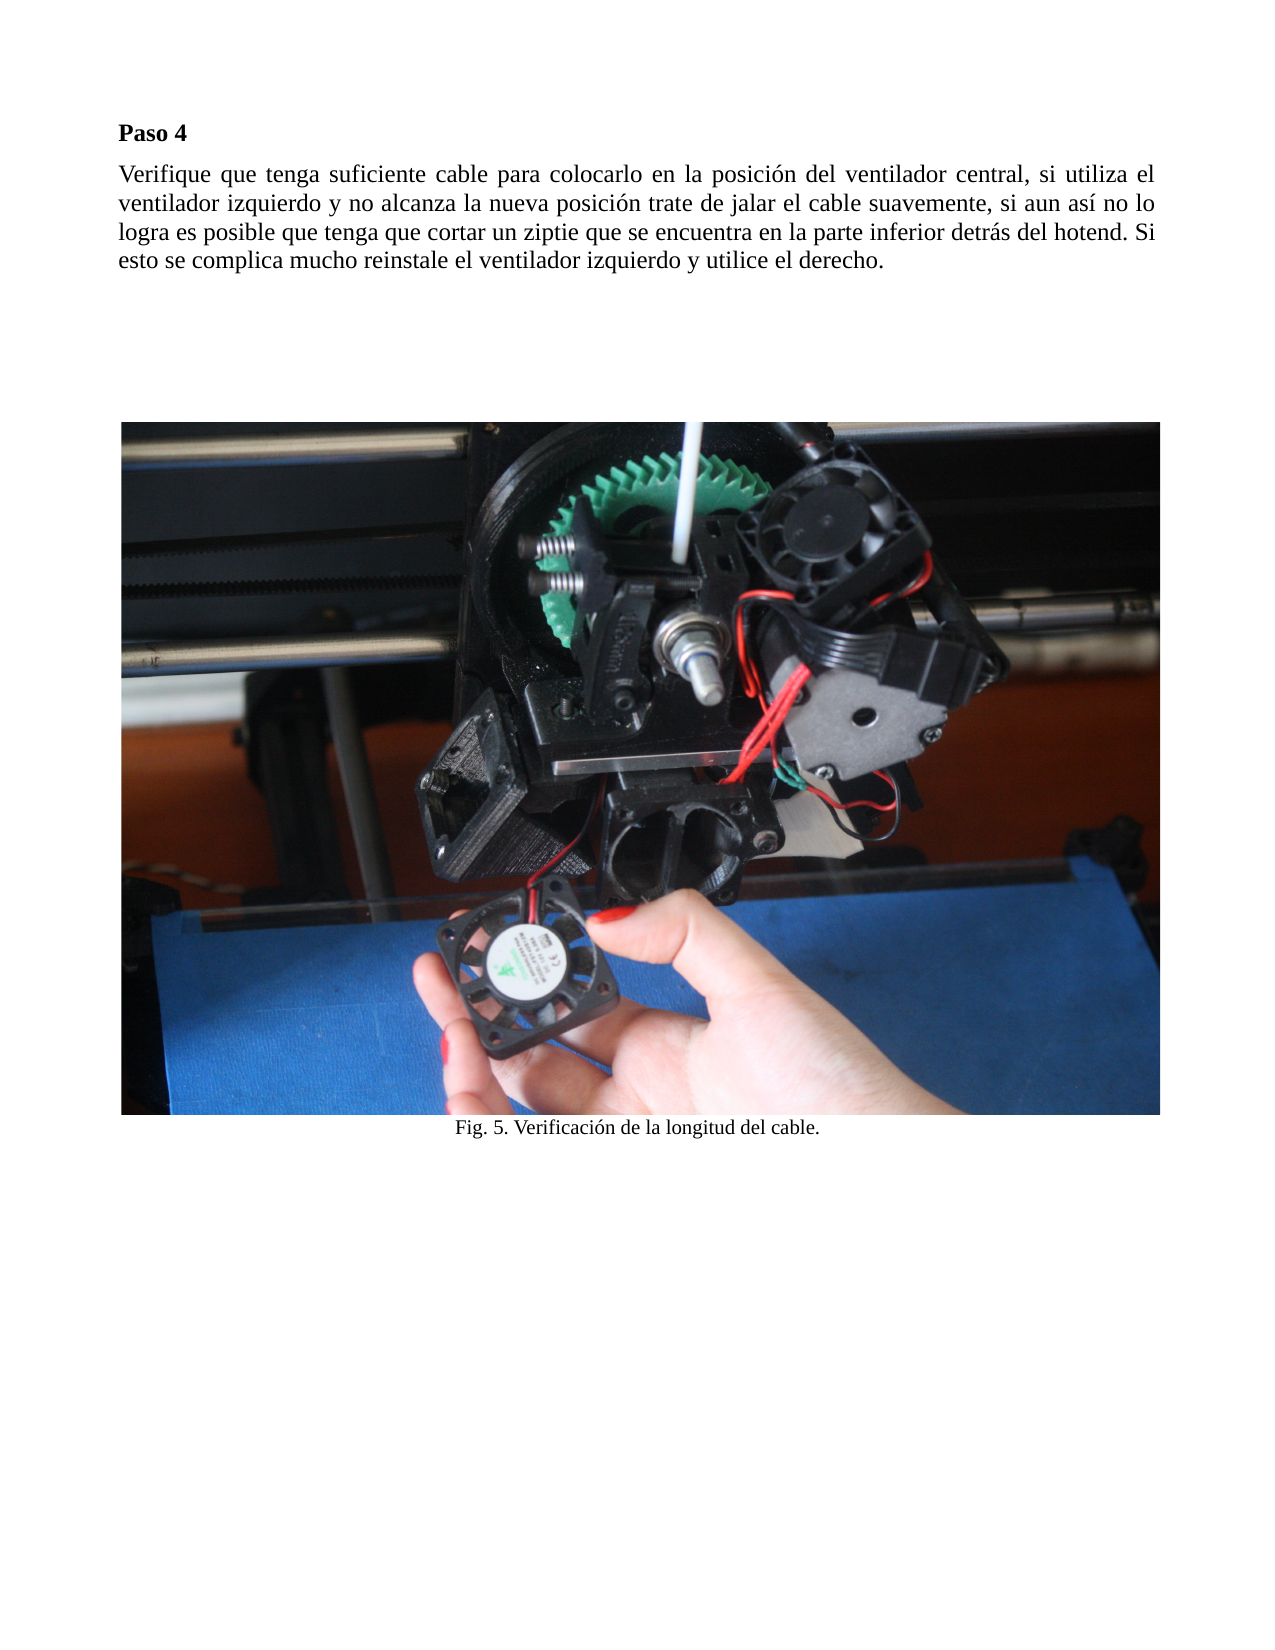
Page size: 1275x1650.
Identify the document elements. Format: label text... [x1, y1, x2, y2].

picture [121, 422, 1161, 1115]
text Fig. 5. Verificación de la longitud del cable. [118, 411, 1157, 1139]
text Paso 4 [118, 118, 1157, 147]
text Verifique que tenga suficiente cable para colocarlo en la posición del ventilador central, si utiliza el ventilador izquierdo y no alcanza la nueva posición trate de jalar el cable suavemente, si aun así no lo logra es posible que tenga que cortar un ziptie que se encuentra en la parte inferior detrás del hotend. Si esto se complica mucho reinstale el ventilador izquierdo y utilice el derecho. [118, 159, 1157, 274]
